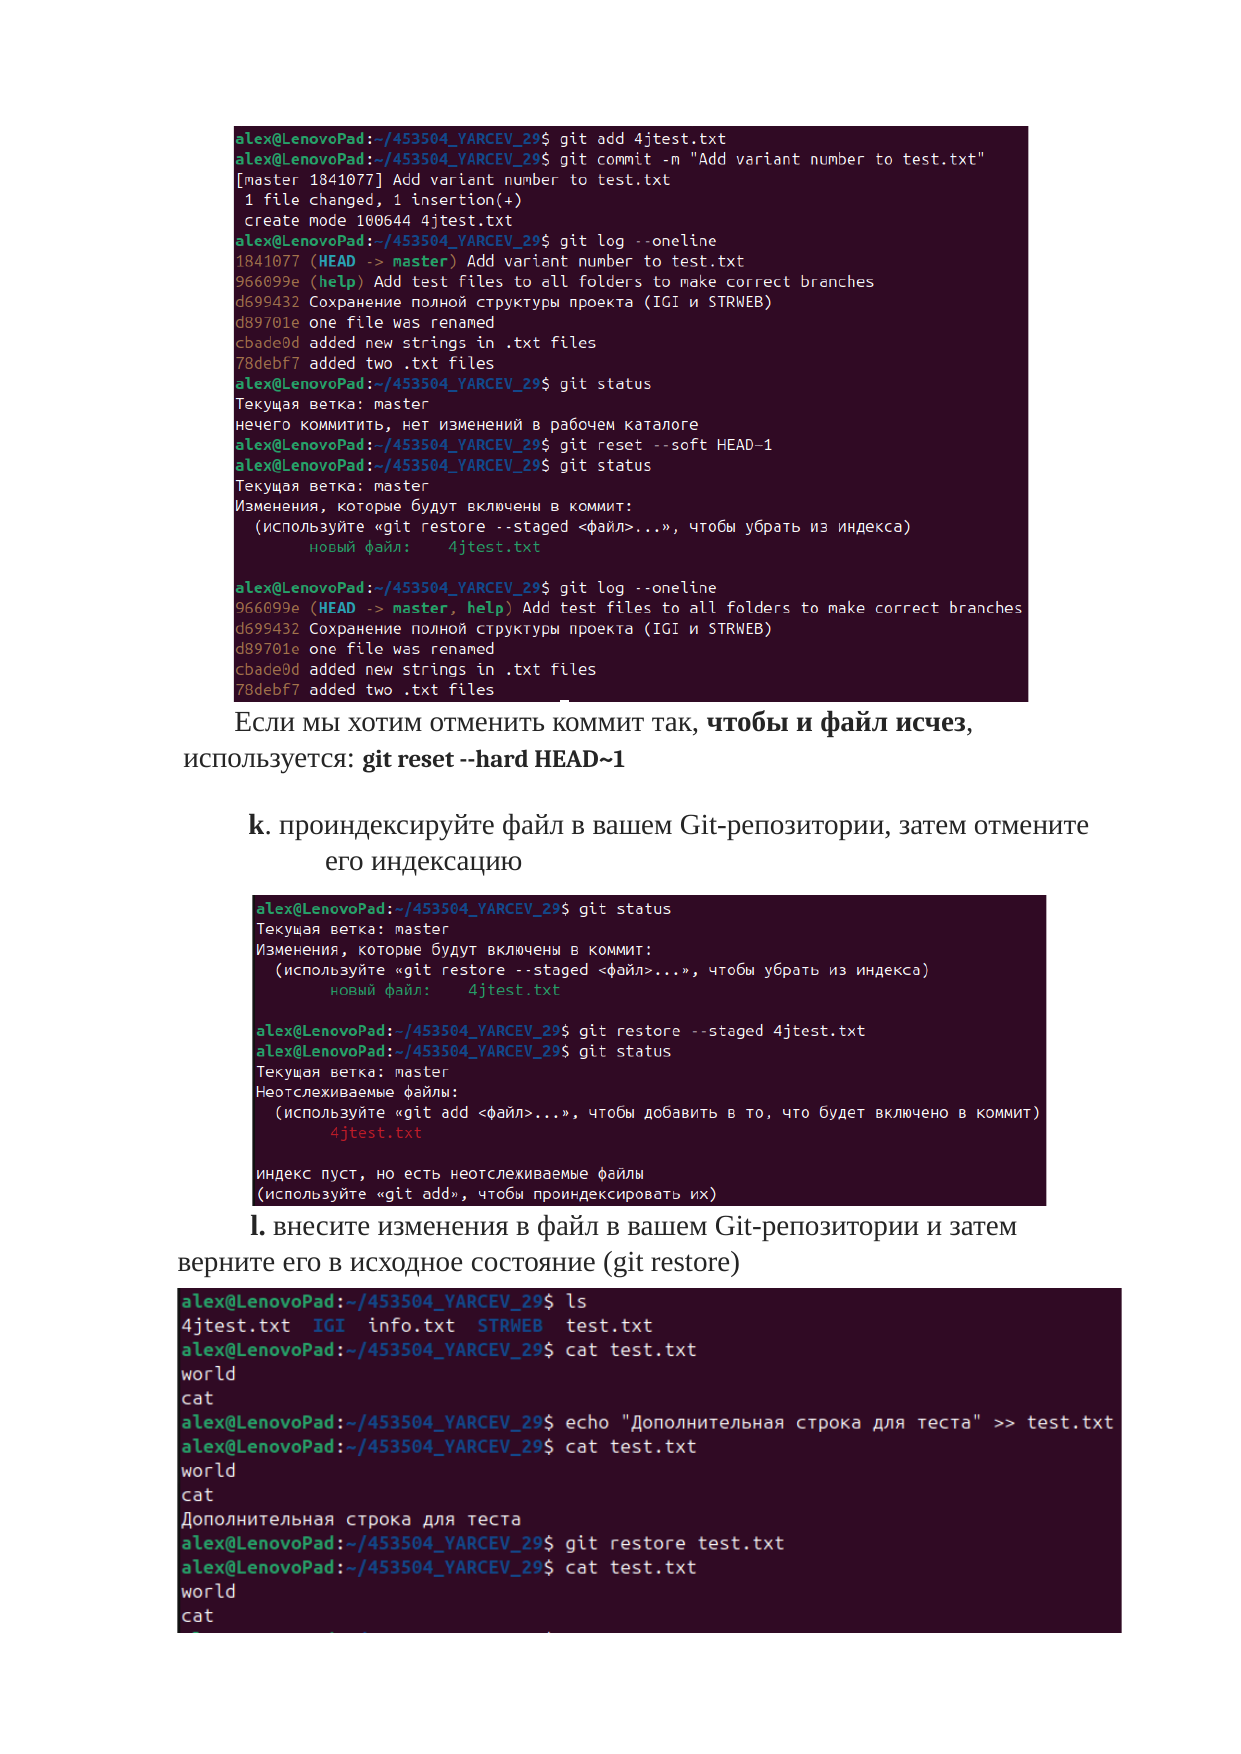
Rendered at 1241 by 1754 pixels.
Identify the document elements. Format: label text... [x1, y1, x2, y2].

picture [252, 895, 1047, 1206]
picture [177, 1288, 1122, 1633]
list l. внесите изменения в файл в вашем Git-репозитории и затем верните его в исходное состояние (git restore) [177, 879, 1122, 1278]
text k. проиндексируйте файл в вашем Git-репозитории, затем отмените его индексацию [248, 807, 1122, 877]
list Если мы хотим отменить коммит так, чтобы и файл исчез, используется: git reset --hard HEAD~1 [183, 118, 1122, 773]
picture [233, 126, 1029, 702]
